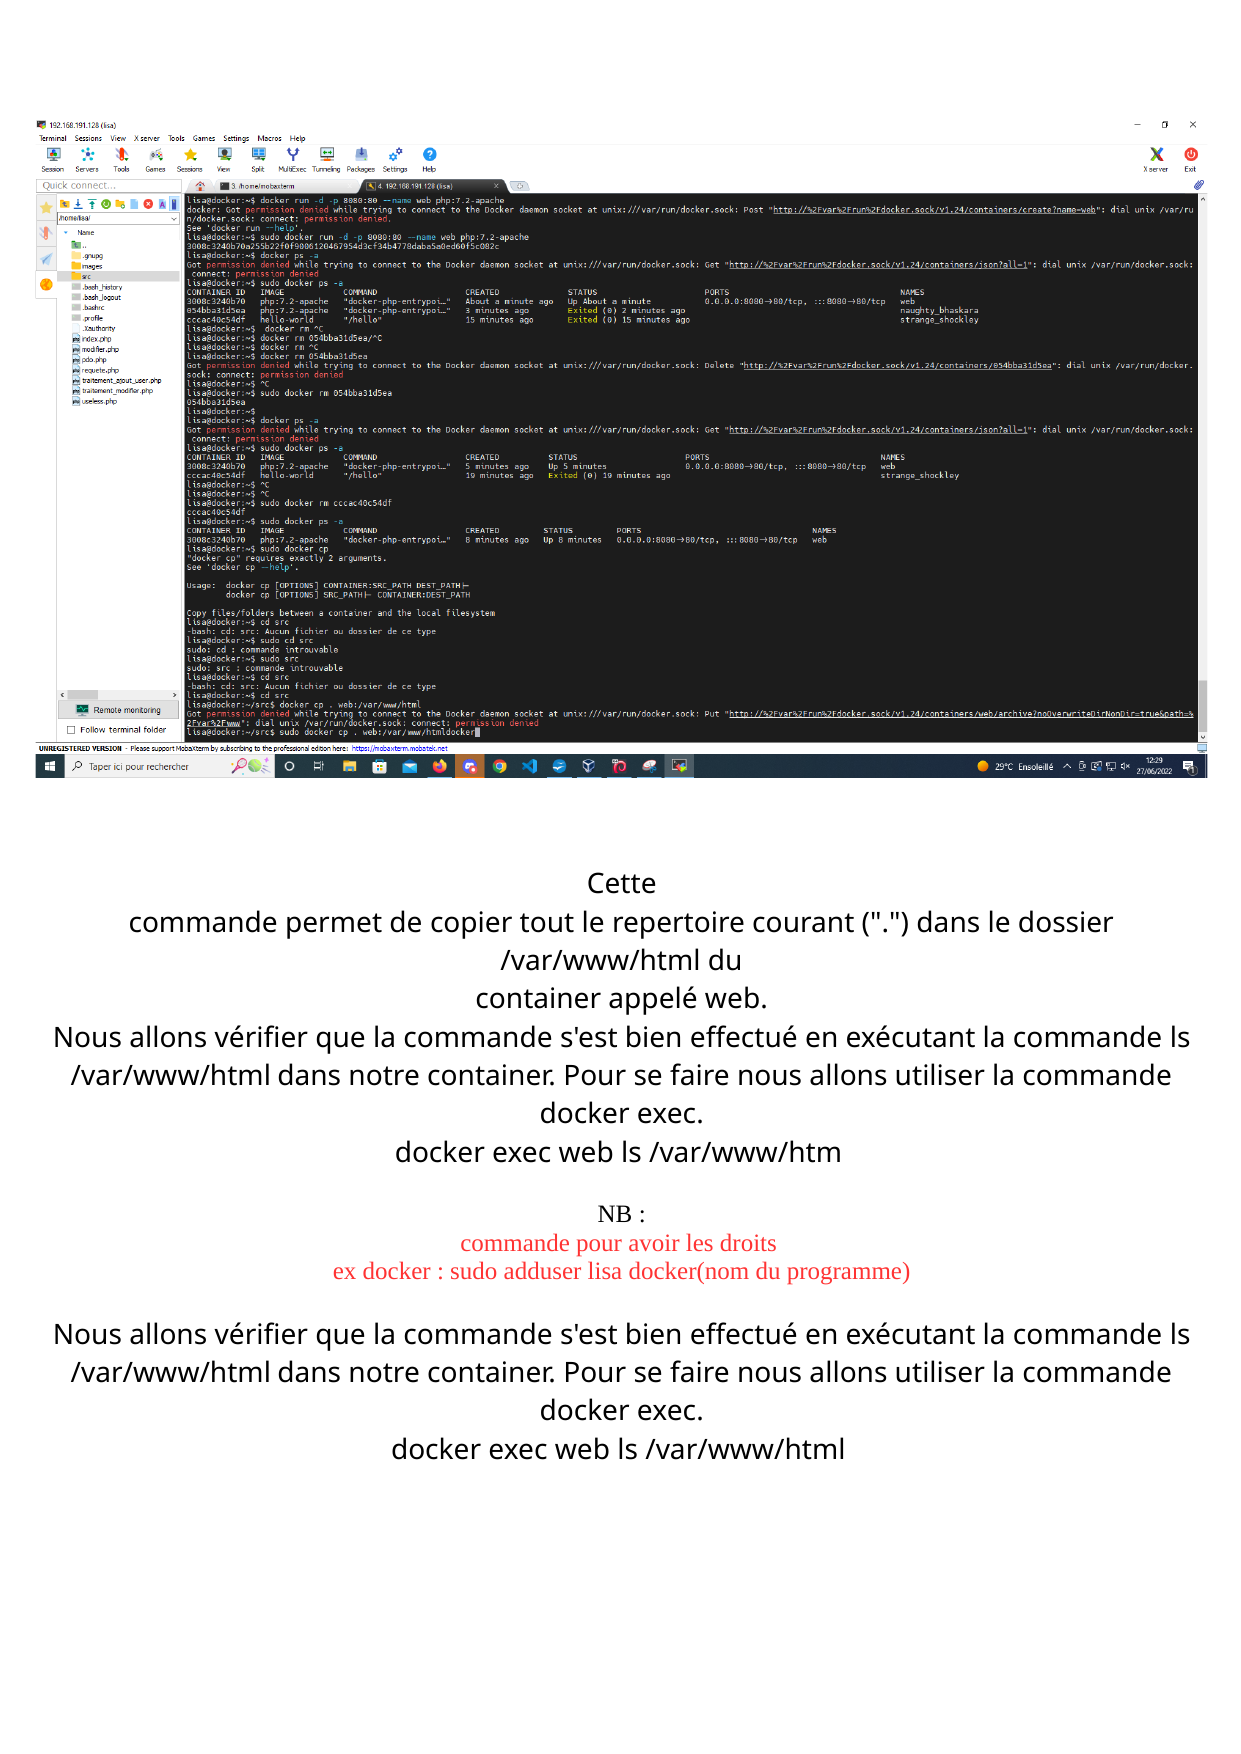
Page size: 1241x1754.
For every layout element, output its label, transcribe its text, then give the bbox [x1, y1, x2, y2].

text Nous allons vérifier que la commande s'est bien effectué en exécutant la commande ls /var/www/html dans notre container. Pour se faire nous allons utiliser la commande docker exec. docker exec web ls /var/www/html [36, 1314, 1207, 1467]
text Cette commande permet de copier tout le repertoire courant (".") dans le dossier /var/www/html du container appelé web. Nous allons vérifier que la commande s'est bien effectué en exécutant la commande ls /var/www/html dans notre container. Pour se faire nous allons utiliser la commande docker exec. docker exec web ls /var/www/htm [36, 863, 1207, 1170]
text NB : [36, 1199, 1207, 1228]
picture [35, 118, 1208, 778]
text commande pour avoir les droits [36, 1228, 1207, 1256]
text ex docker : sudo adduser lisa docker(nom du programme) [36, 1256, 1207, 1285]
